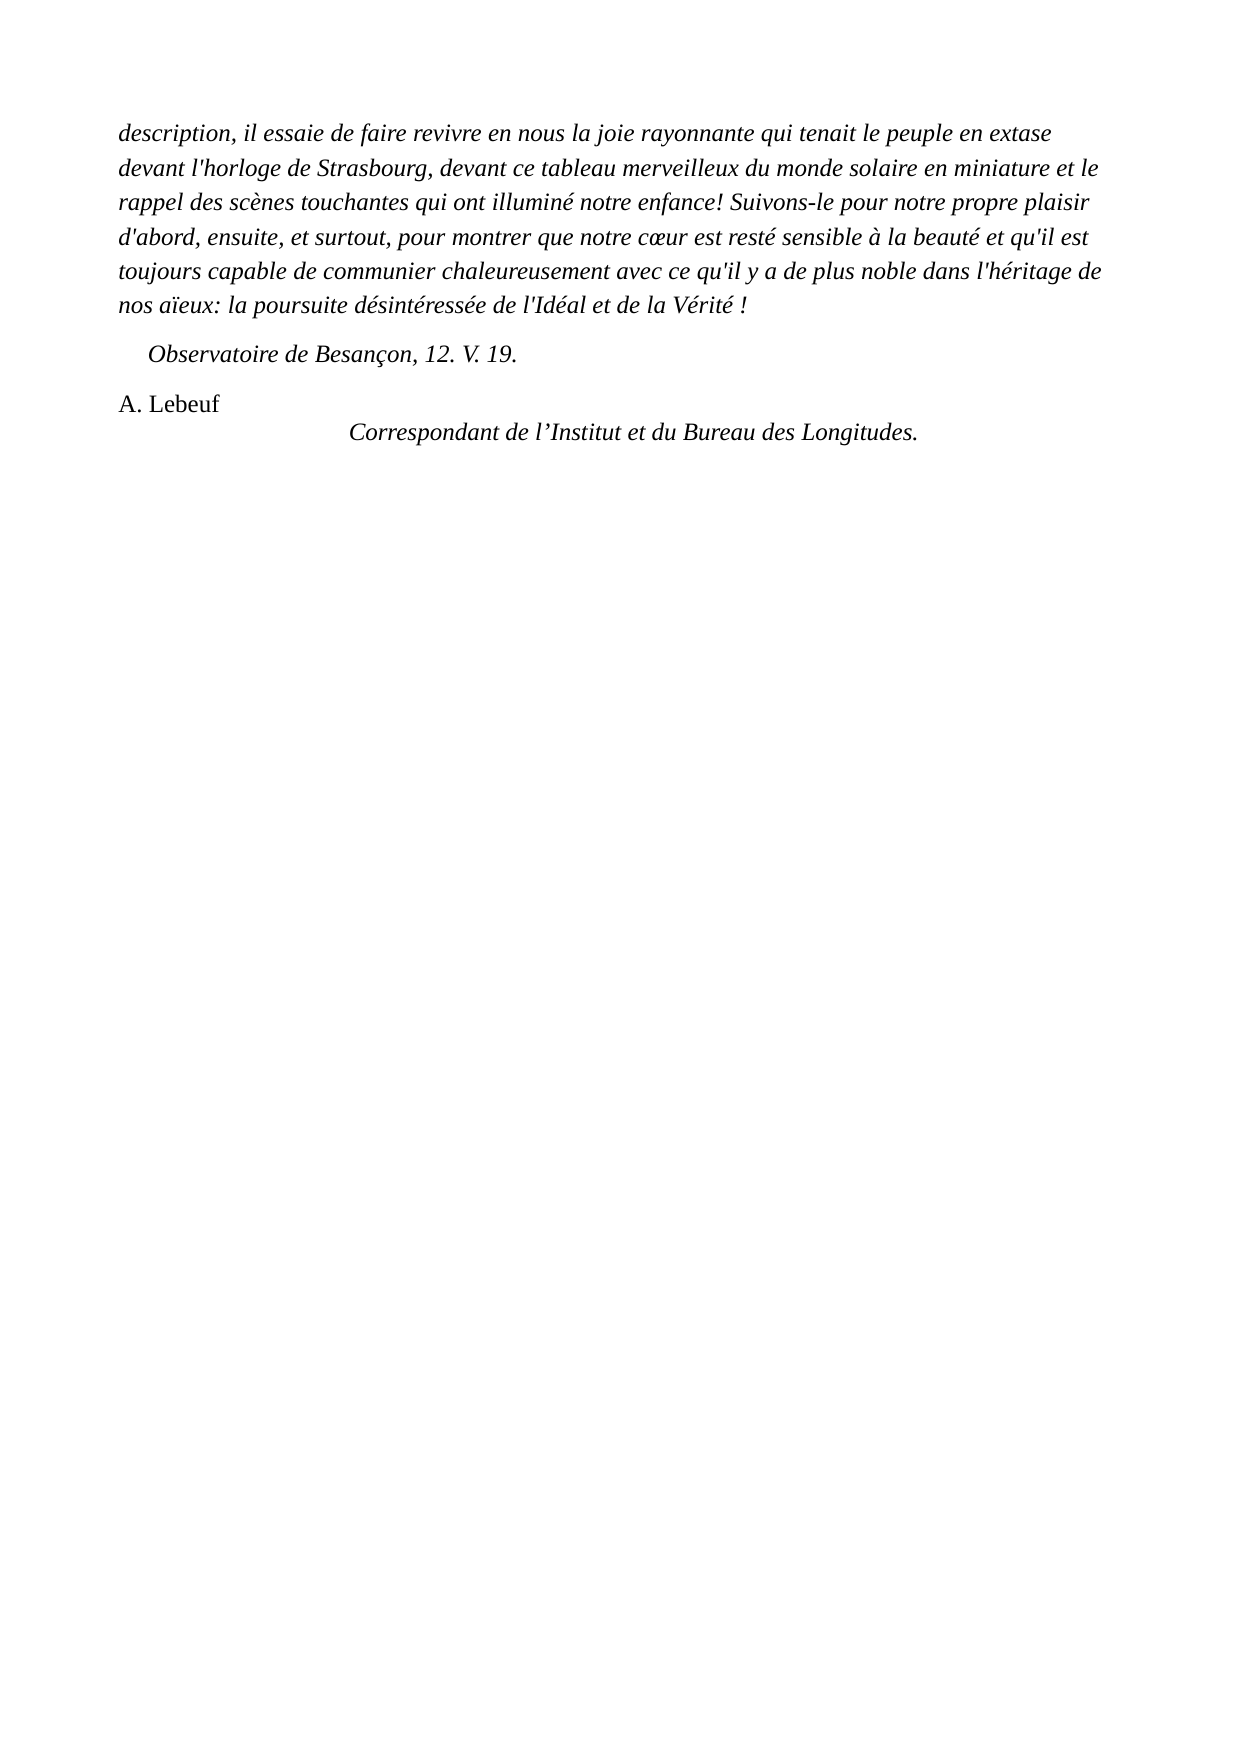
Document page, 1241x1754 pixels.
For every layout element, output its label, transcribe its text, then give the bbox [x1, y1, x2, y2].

text Observatoire de Besançon, 12. V. 19. [118, 339, 1122, 368]
text Correspondant de l’Institut et du Bureau des Longitudes. [118, 417, 1122, 446]
text description, il essaie de faire revivre en nous la joie rayonnante qui tenait le peuple en extase devant l'horloge de Strasbourg, devant ce tableau merveilleux du monde solaire en miniature et le rappel des scènes touchantes qui ont illuminé notre enfance! Suivons-le pour notre propre plaisir d'abord, ensuite, et surtout, pour montrer que notre cœur est resté sensible à la beauté et qu'il est toujours capable de communier chaleureusement avec ce qu'il y a de plus noble dans l'héritage de nos aïeux: la poursuite désintéressée de l'Idéal et de la Vérité ! [118, 118, 1122, 319]
text A. Lebeuf [118, 389, 1122, 417]
